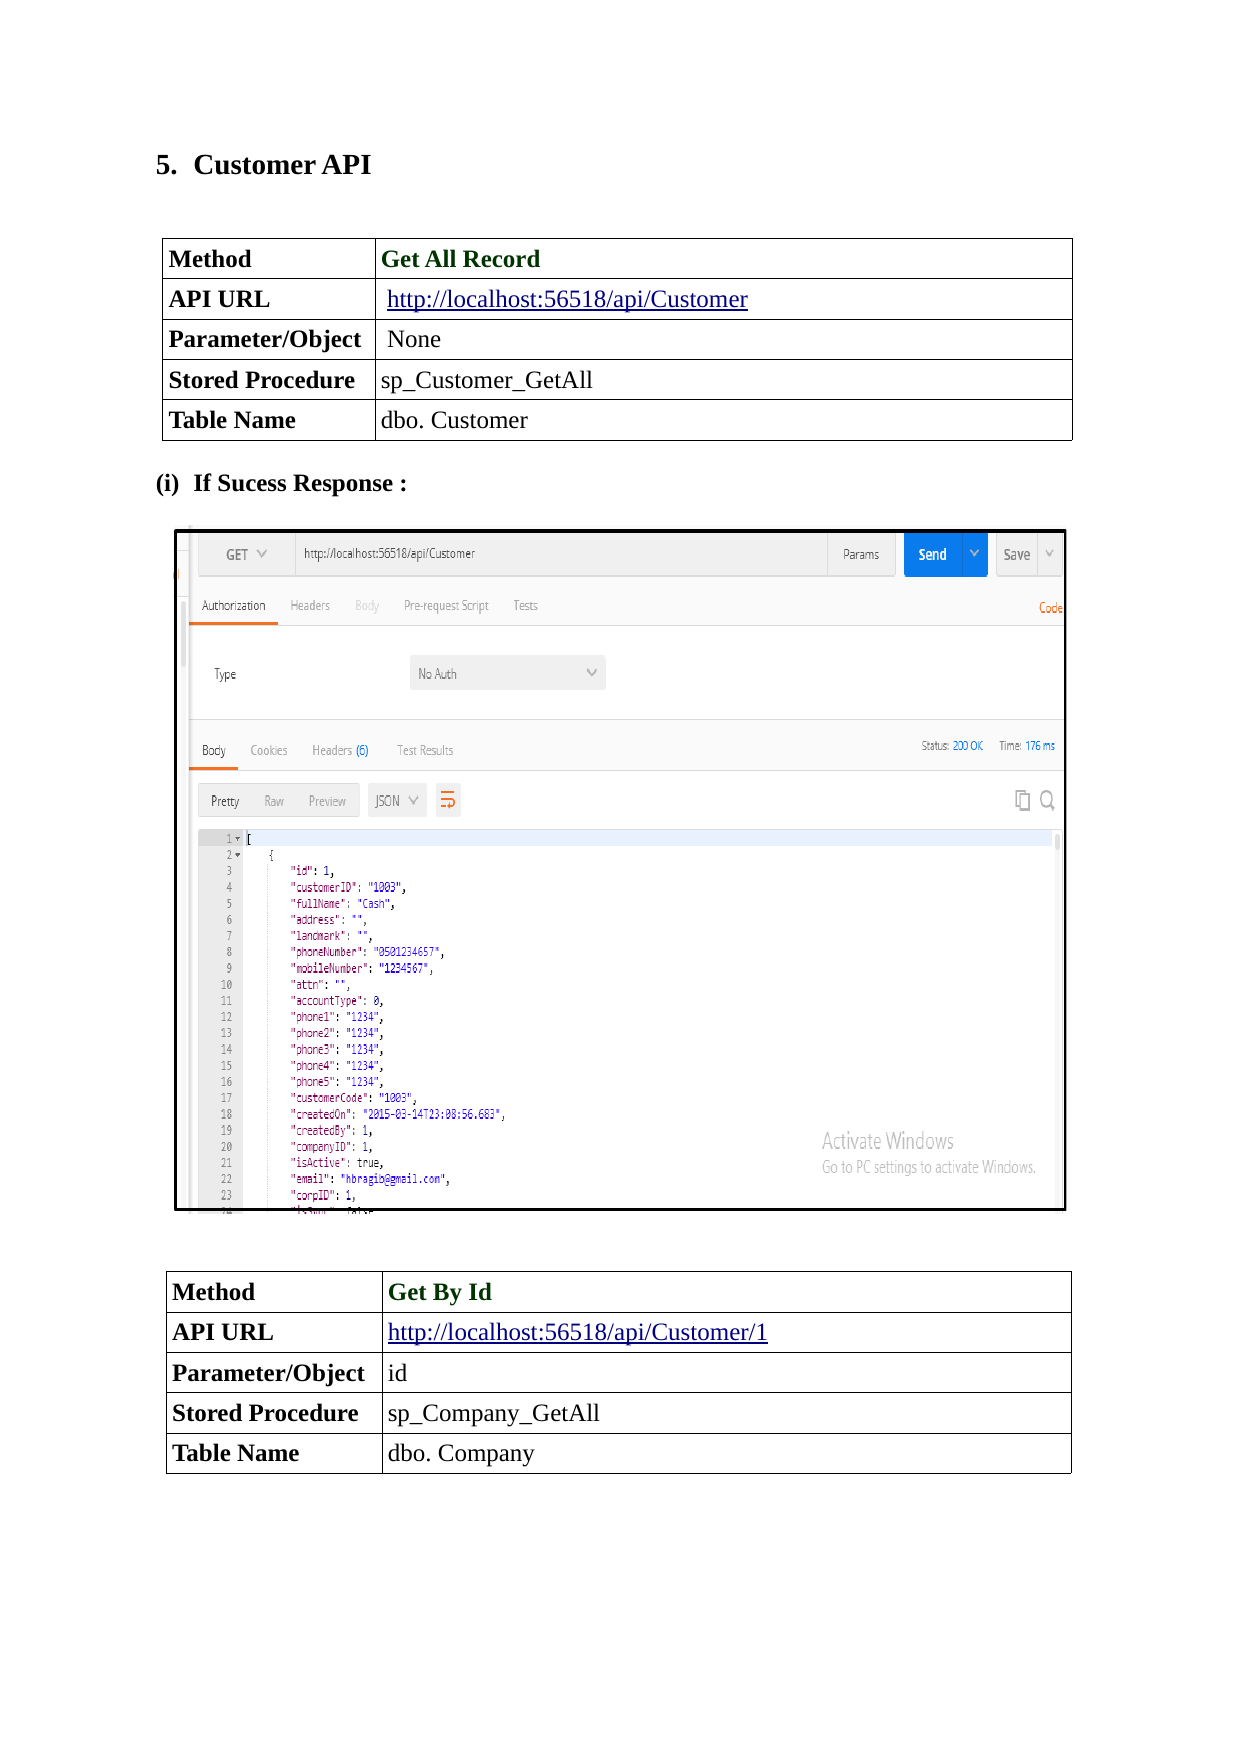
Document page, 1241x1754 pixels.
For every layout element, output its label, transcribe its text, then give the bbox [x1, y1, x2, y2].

table_cell API URL [167, 1313, 382, 1352]
table_header Get By Id [383, 1272, 1071, 1312]
table_cell dbo. Company [383, 1434, 1071, 1473]
list Customer API [156, 147, 1122, 180]
table_cell id [383, 1353, 1071, 1392]
table_cell API URL [163, 279, 375, 318]
table_cell sp_Customer_GetAll [376, 360, 1072, 399]
table_header Method [163, 239, 375, 278]
table_cell Stored Procedure [163, 360, 375, 399]
table_cell Table Name [163, 400, 375, 439]
picture [173, 525, 1067, 1214]
table_cell sp_Company_GetAll [383, 1393, 1071, 1433]
table_cell None [376, 320, 1072, 359]
table_cell Parameter/Object [163, 320, 375, 359]
table_header Method [167, 1272, 382, 1312]
table_cell dbo. Customer [376, 400, 1072, 439]
table_cell http://localhost:56518/api/Customer [376, 279, 1072, 318]
table_cell Table Name [167, 1434, 382, 1473]
table_cell http://localhost:56518/api/Customer/1 [383, 1313, 1071, 1352]
table_cell Parameter/Object [167, 1353, 382, 1392]
table_header Get All Record [376, 239, 1072, 278]
list If Sucess Response : [156, 468, 1122, 497]
table_cell Stored Procedure [167, 1393, 382, 1433]
